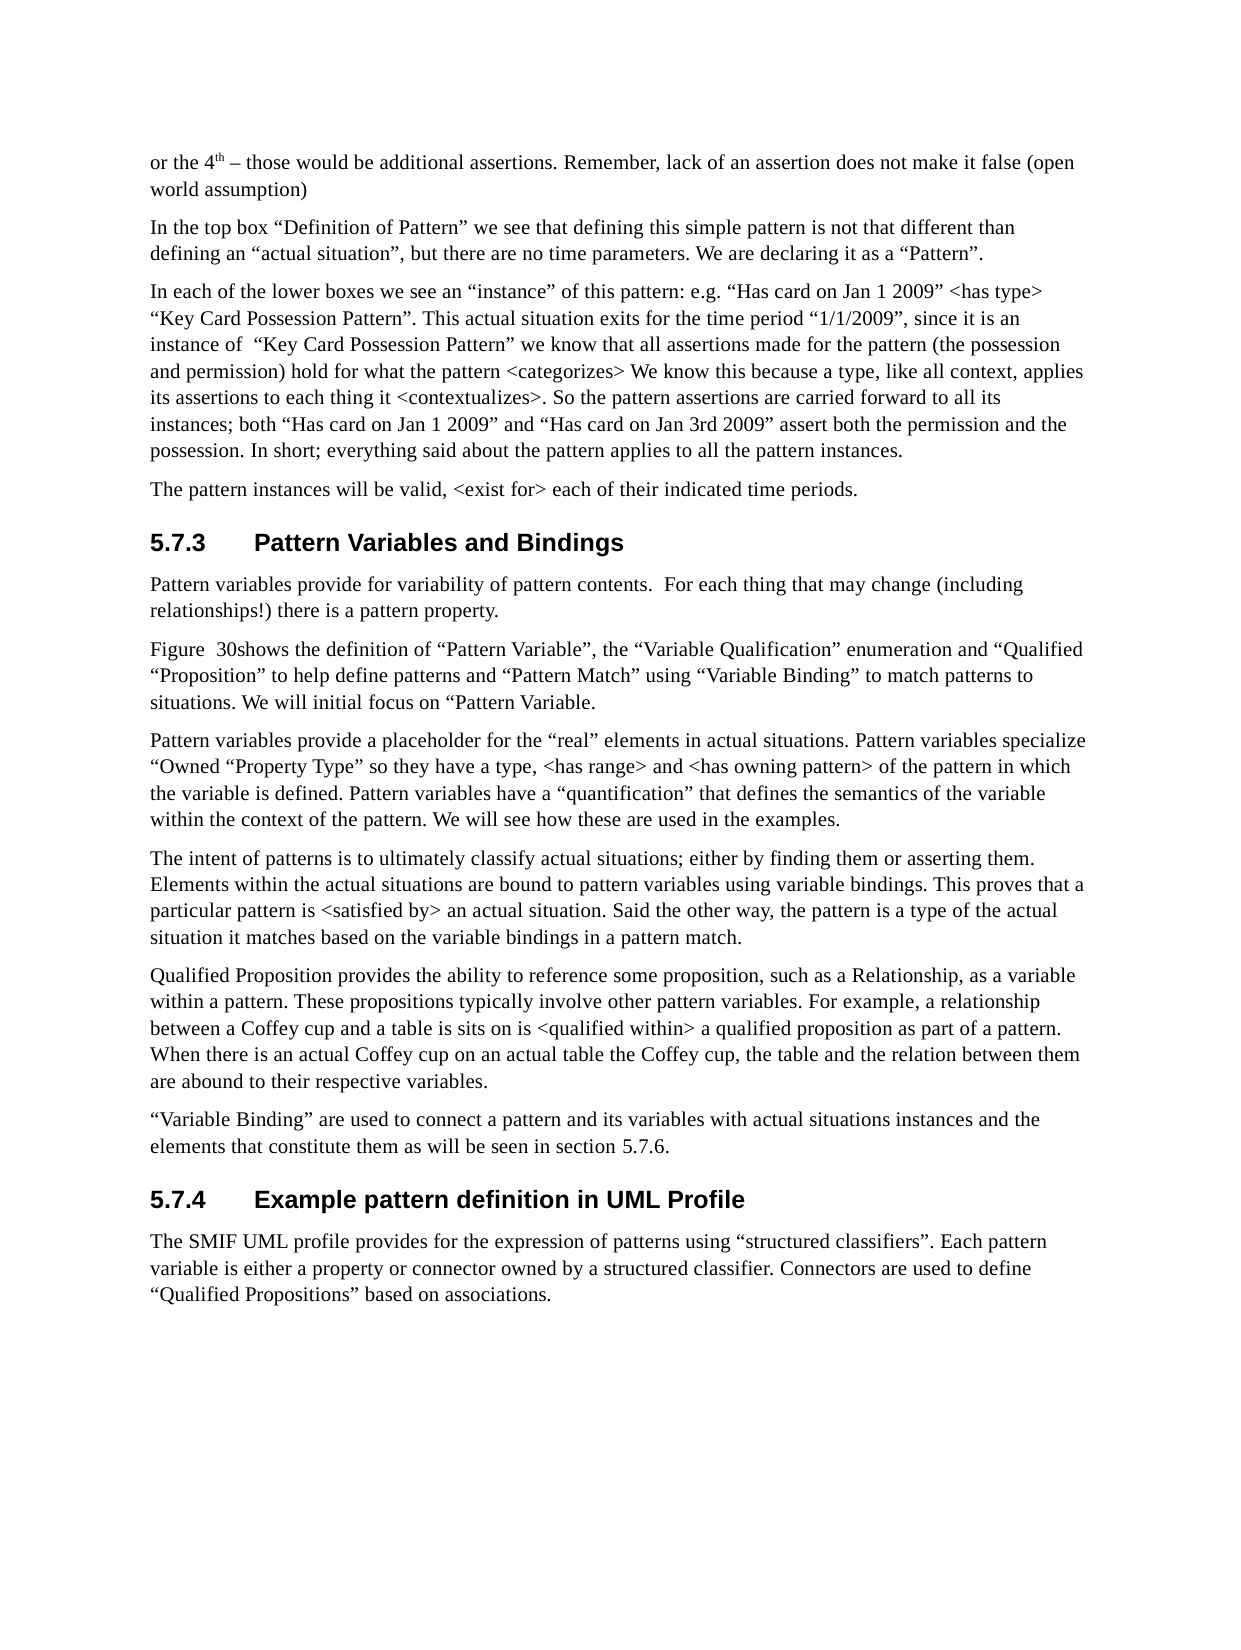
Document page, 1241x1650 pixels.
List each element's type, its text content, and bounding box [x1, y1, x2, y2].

subtitle Pattern Variables and Bindings [150, 528, 1090, 557]
text Figure 30shows the definition of “Pattern Variable”, the “Variable Qualification” enumeration and “Qualified “Proposition” to help define patterns and “Pattern Match” using “Variable Binding” to match patterns to situations. We will initial focus on “Pattern Variable. [150, 637, 1090, 713]
text In each of the lower boxes we see an “instance” of this pattern: e.g. “Has card on Jan 1 2009” <has type> “Key Card Possession Pattern”. This actual situation exits for the time period “1/1/2009”, since it is an instance of “Key Card Possession Pattern” we know that all assertions made for the pattern (the possession and permission) hold for what the pattern <categorizes> We know this because a type, like all context, applies its assertions to each thing it <contextualizes>. So the pattern assertions are carried forward to all its instances; both “Has card on Jan 1 2009” and “Has card on Jan 3rd 2009” assert both the permission and the possession. In short; everything said about the pattern applies to all the pattern instances. [150, 279, 1090, 462]
text The pattern instances will be valid, <exist for> each of their indicated time periods. [150, 476, 1090, 500]
text In the top box “Definition of Pattern” we see that defining this simple pattern is not that different than defining an “actual situation”, but there are no time parameters. We are declaring it as a “Pattern”. [150, 215, 1090, 265]
text Pattern variables provide for variability of pattern contents. For each thing that may change (including relationships!) there is a pattern property. [150, 572, 1090, 622]
text Pattern variables provide a placeholder for the “real” elements in actual situations. Pattern variables specialize “Owned “Property Type” so they have a type, <has range> and <has owning pattern> of the pattern in which the variable is defined. Pattern variables have a “quantification” that defines the semantics of the variable within the context of the pattern. We will see how these are used in the examples. [150, 728, 1090, 831]
text The intent of patterns is to ultimately classify actual situations; either by finding them or asserting them. Elements within the actual situations are bound to pattern variables using variable bindings. This proves that a particular pattern is <satisfied by> an actual situation. Said the other way, the pattern is a type of the actual situation it matches based on the variable bindings in a pattern match. [150, 845, 1090, 949]
subtitle Example pattern definition in UML Profile [150, 1185, 1090, 1214]
text or the 4th – those would be additional assertions. Remember, lack of an assertion does not make it false (open world assumption) [150, 150, 1090, 201]
text Qualified Proposition provides the ability to reference some proposition, such as a Relationship, as a variable within a pattern. These propositions typically involve other pattern variables. For example, a relationship between a Coffey cup and a table is sits on is <qualified within> a qualified proposition as part of a pattern. When there is an actual Coffey cup on an actual table the Coffey cup, the table and the relation between them are abound to their respective variables. [150, 963, 1090, 1093]
text The SMIF UML profile provides for the expression of patterns using “structured classifiers”. Each pattern variable is either a property or connector owned by a structured classifier. Connectors are used to define “Qualified Propositions” based on associations. [150, 1229, 1090, 1306]
text “Variable Binding” are used to connect a pattern and its variables with actual situations instances and the elements that constitute them as will be seen in section 5.7.6. [150, 1107, 1090, 1157]
